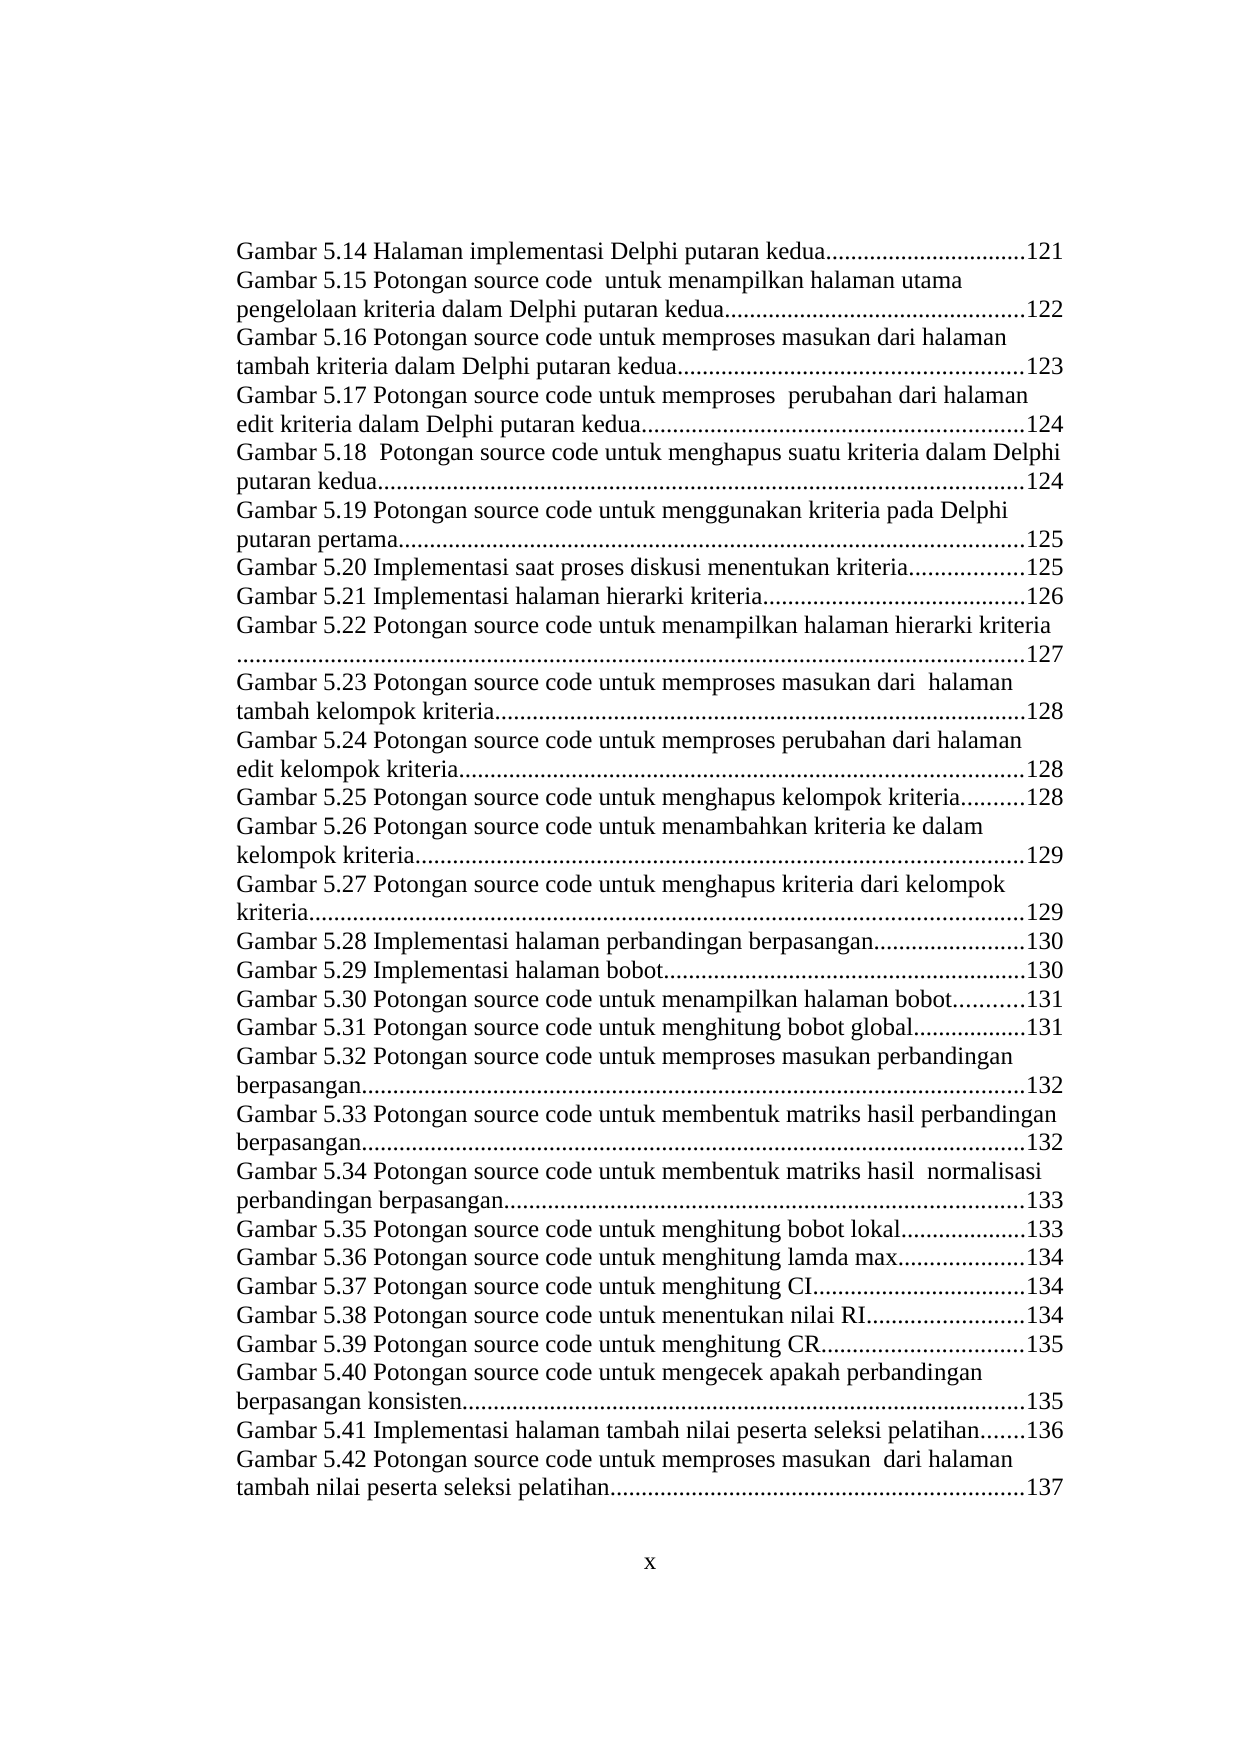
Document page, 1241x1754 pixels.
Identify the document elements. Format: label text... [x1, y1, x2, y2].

text Gambar 5.21 Implementasi halaman hierarki kriteria 126 [236, 581, 1063, 610]
text Gambar 5.26 Potongan source code untuk menambahkan kriteria ke dalam kelompok kriteria 129 [236, 811, 1063, 869]
text Gambar 5.29 Implementasi halaman bobot 130 [236, 955, 1063, 984]
text Gambar 5.38 Potongan source code untuk menentukan nilai RI 134 [236, 1300, 1063, 1329]
text Gambar 5.23 Potongan source code untuk memproses masukan dari halaman tambah kelompok kriteria 128 [236, 667, 1063, 725]
text Gambar 5.42 Potongan source code untuk memproses masukan dari halaman tambah nilai peserta seleksi pelatihan 137 [236, 1444, 1063, 1501]
text Gambar 5.35 Potongan source code untuk menghitung bobot lokal 133 [236, 1214, 1063, 1242]
text Gambar 5.36 Potongan source code untuk menghitung lamda max 134 [236, 1242, 1063, 1271]
text Gambar 5.27 Potongan source code untuk menghapus kriteria dari kelompok kriteria 129 [236, 869, 1063, 926]
text Gambar 5.34 Potongan source code untuk membentuk matriks hasil normalisasi perbandingan berpasangan. 133 [236, 1156, 1063, 1214]
text Gambar 5.22 Potongan source code untuk menampilkan halaman hierarki kriteria 127 [236, 610, 1063, 667]
text Gambar 5.16 Potongan source code untuk memproses masukan dari halaman tambah kriteria dalam Delphi putaran kedua 123 [236, 322, 1063, 380]
text Gambar 5.25 Potongan source code untuk menghapus kelompok kriteria 128 [236, 782, 1063, 811]
text Gambar 5.28 Implementasi halaman perbandingan berpasangan 130 [236, 926, 1063, 955]
text Gambar 5.40 Potongan source code untuk mengecek apakah perbandingan berpasangan konsisten 135 [236, 1357, 1063, 1415]
text Gambar 5.31 Potongan source code untuk menghitung bobot global 131 [236, 1012, 1063, 1041]
text Gambar 5.18 Potongan source code untuk menghapus suatu kriteria dalam Delphi putaran kedua 124 [236, 437, 1063, 495]
text Gambar 5.33 Potongan source code untuk membentuk matriks hasil perbandingan berpasangan 132 [236, 1099, 1063, 1156]
text Gambar 5.19 Potongan source code untuk menggunakan kriteria pada Delphi putaran pertama 125 [236, 495, 1063, 552]
text Gambar 5.17 Potongan source code untuk memproses perubahan dari halaman edit kriteria dalam Delphi putaran kedua 124 [236, 380, 1063, 437]
text Gambar 5.37 Potongan source code untuk menghitung CI 134 [236, 1271, 1063, 1300]
text Gambar 5.30 Potongan source code untuk menampilkan halaman bobot 131 [236, 984, 1063, 1012]
text Gambar 5.39 Potongan source code untuk menghitung CR 135 [236, 1329, 1063, 1357]
text Gambar 5.15 Potongan source code untuk menampilkan halaman utama pengelolaan kriteria dalam Delphi putaran kedua 122 [236, 265, 1063, 322]
text Gambar 5.32 Potongan source code untuk memproses masukan perbandingan berpasangan 132 [236, 1041, 1063, 1099]
text Gambar 5.20 Implementasi saat proses diskusi menentukan kriteria 125 [236, 552, 1063, 581]
text Gambar 5.24 Potongan source code untuk memproses perubahan dari halaman edit kelompok kriteria 128 [236, 725, 1063, 782]
text Gambar 5.41 Implementasi halaman tambah nilai peserta seleksi pelatihan 136 [236, 1415, 1063, 1444]
text Gambar 5.14 Halaman implementasi Delphi putaran kedua 121 [236, 236, 1063, 265]
